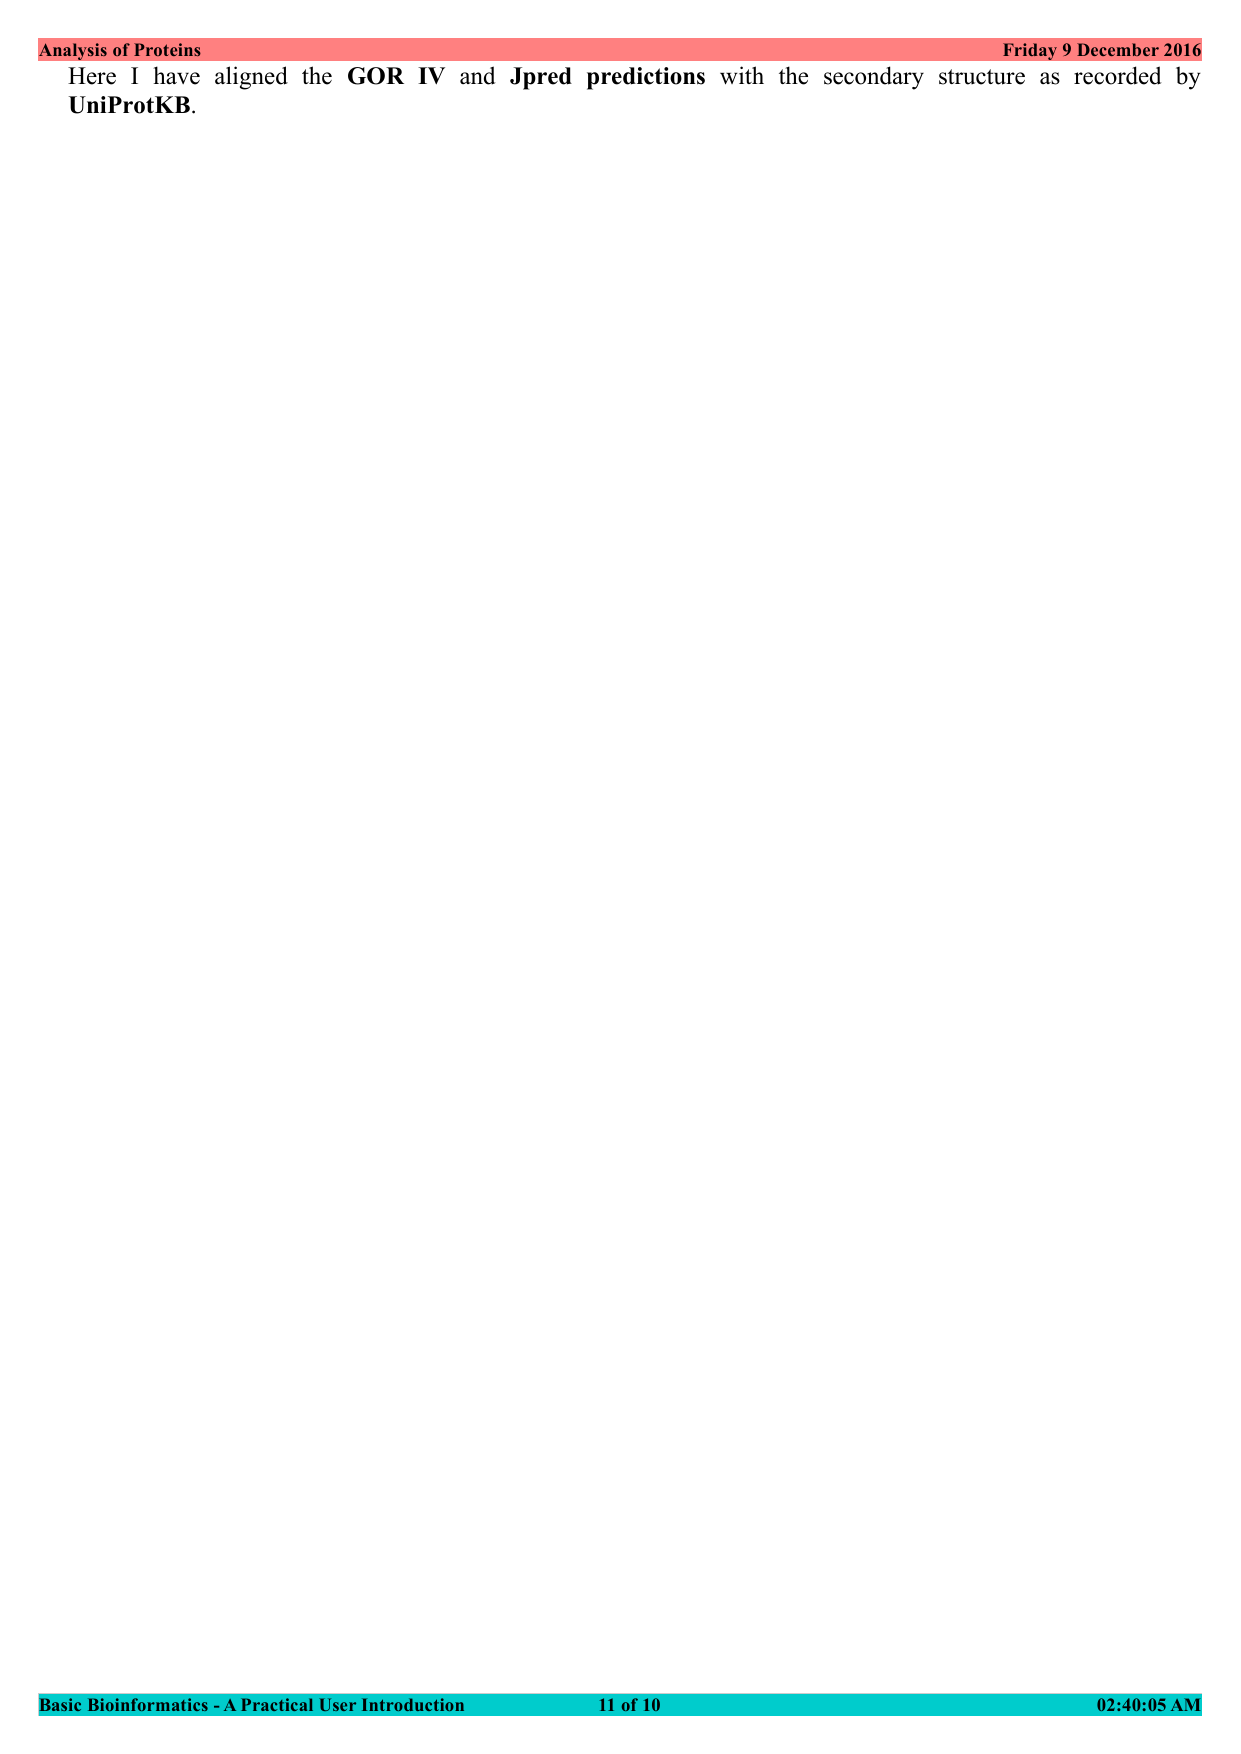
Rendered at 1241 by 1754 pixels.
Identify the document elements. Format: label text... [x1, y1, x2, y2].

text Here I have aligned the GOR IV and Jpred predictions with the secondary structure as recorded by UniProtKB. [68, 61, 1202, 119]
